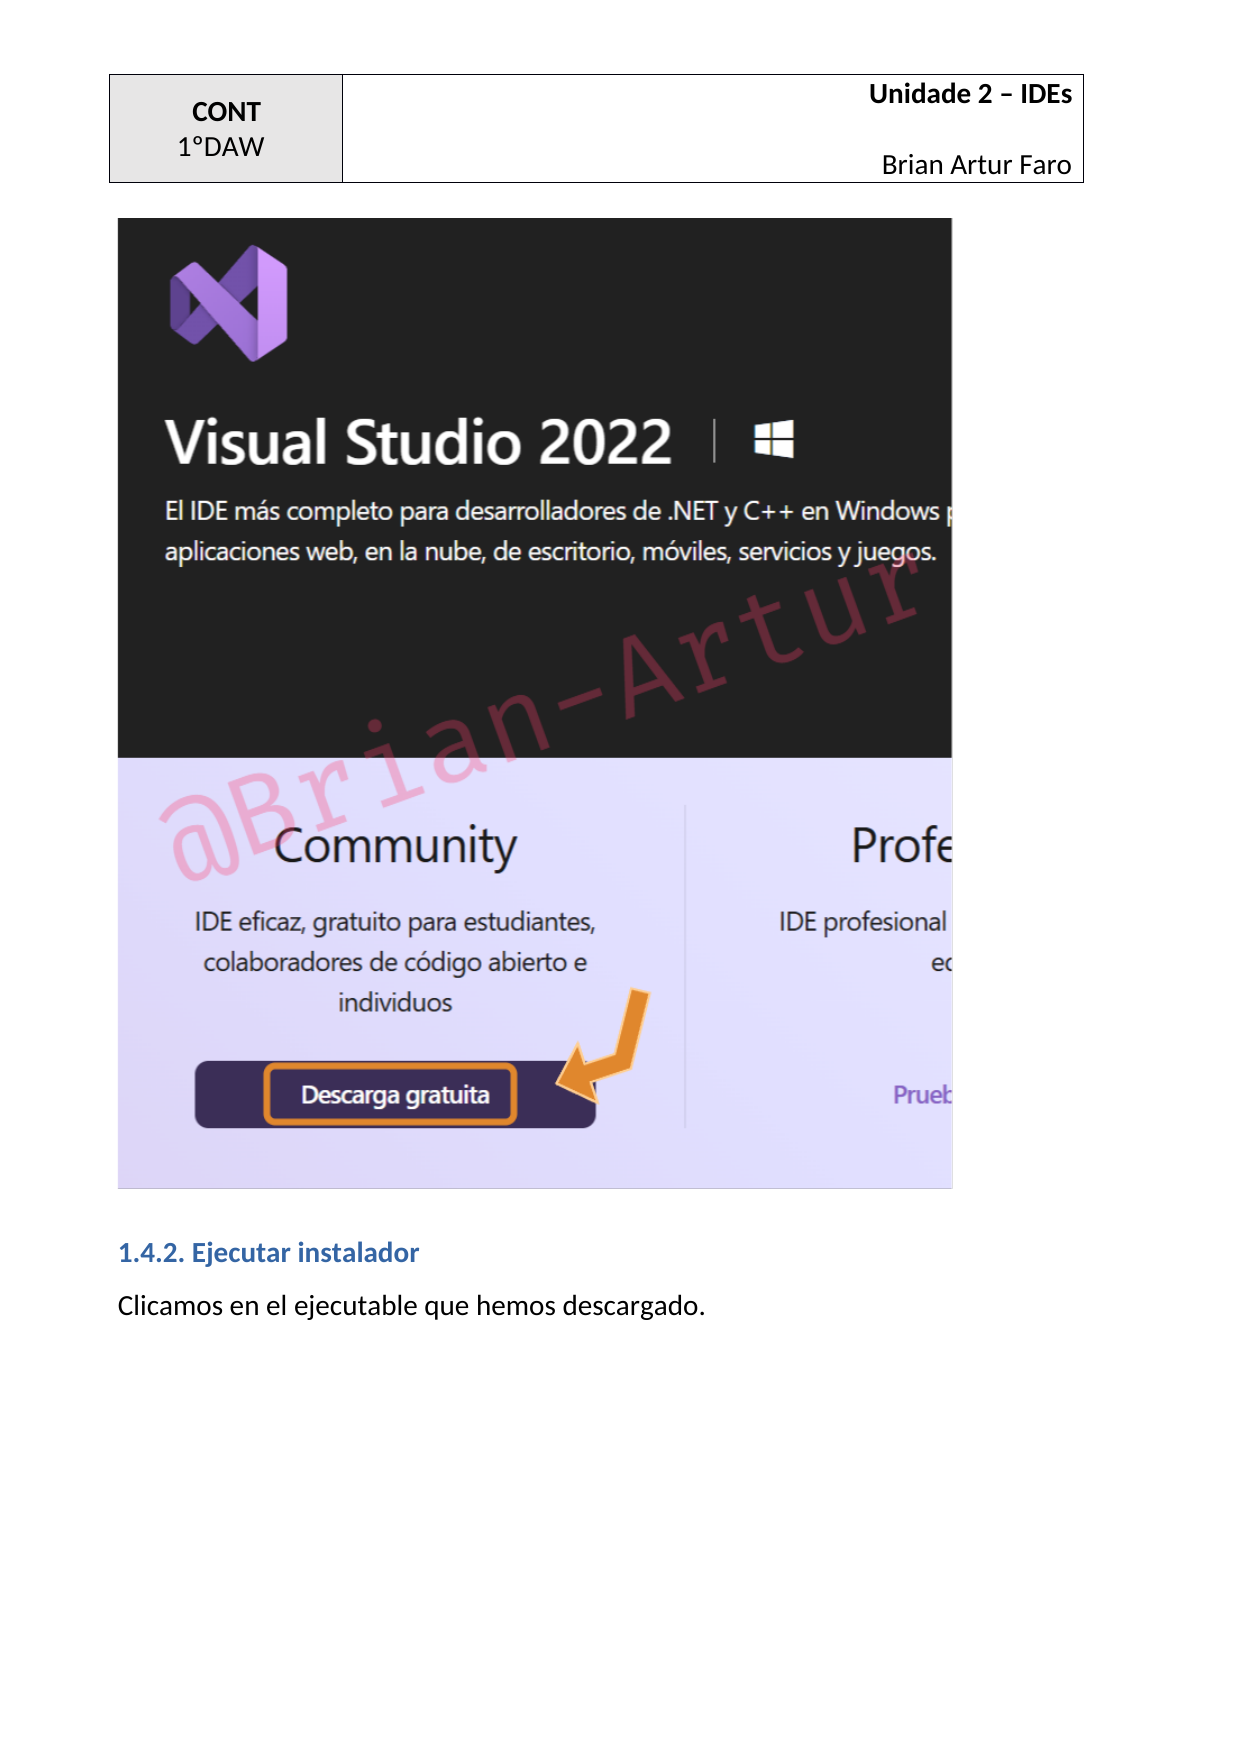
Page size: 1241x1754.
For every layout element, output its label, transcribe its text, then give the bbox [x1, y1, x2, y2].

picture [117, 218, 985, 1190]
text 1.4.2. Ejecutar instalador [118, 1234, 1092, 1270]
text Clicamos en el ejecutable que hemos descargado. [118, 1287, 1092, 1323]
